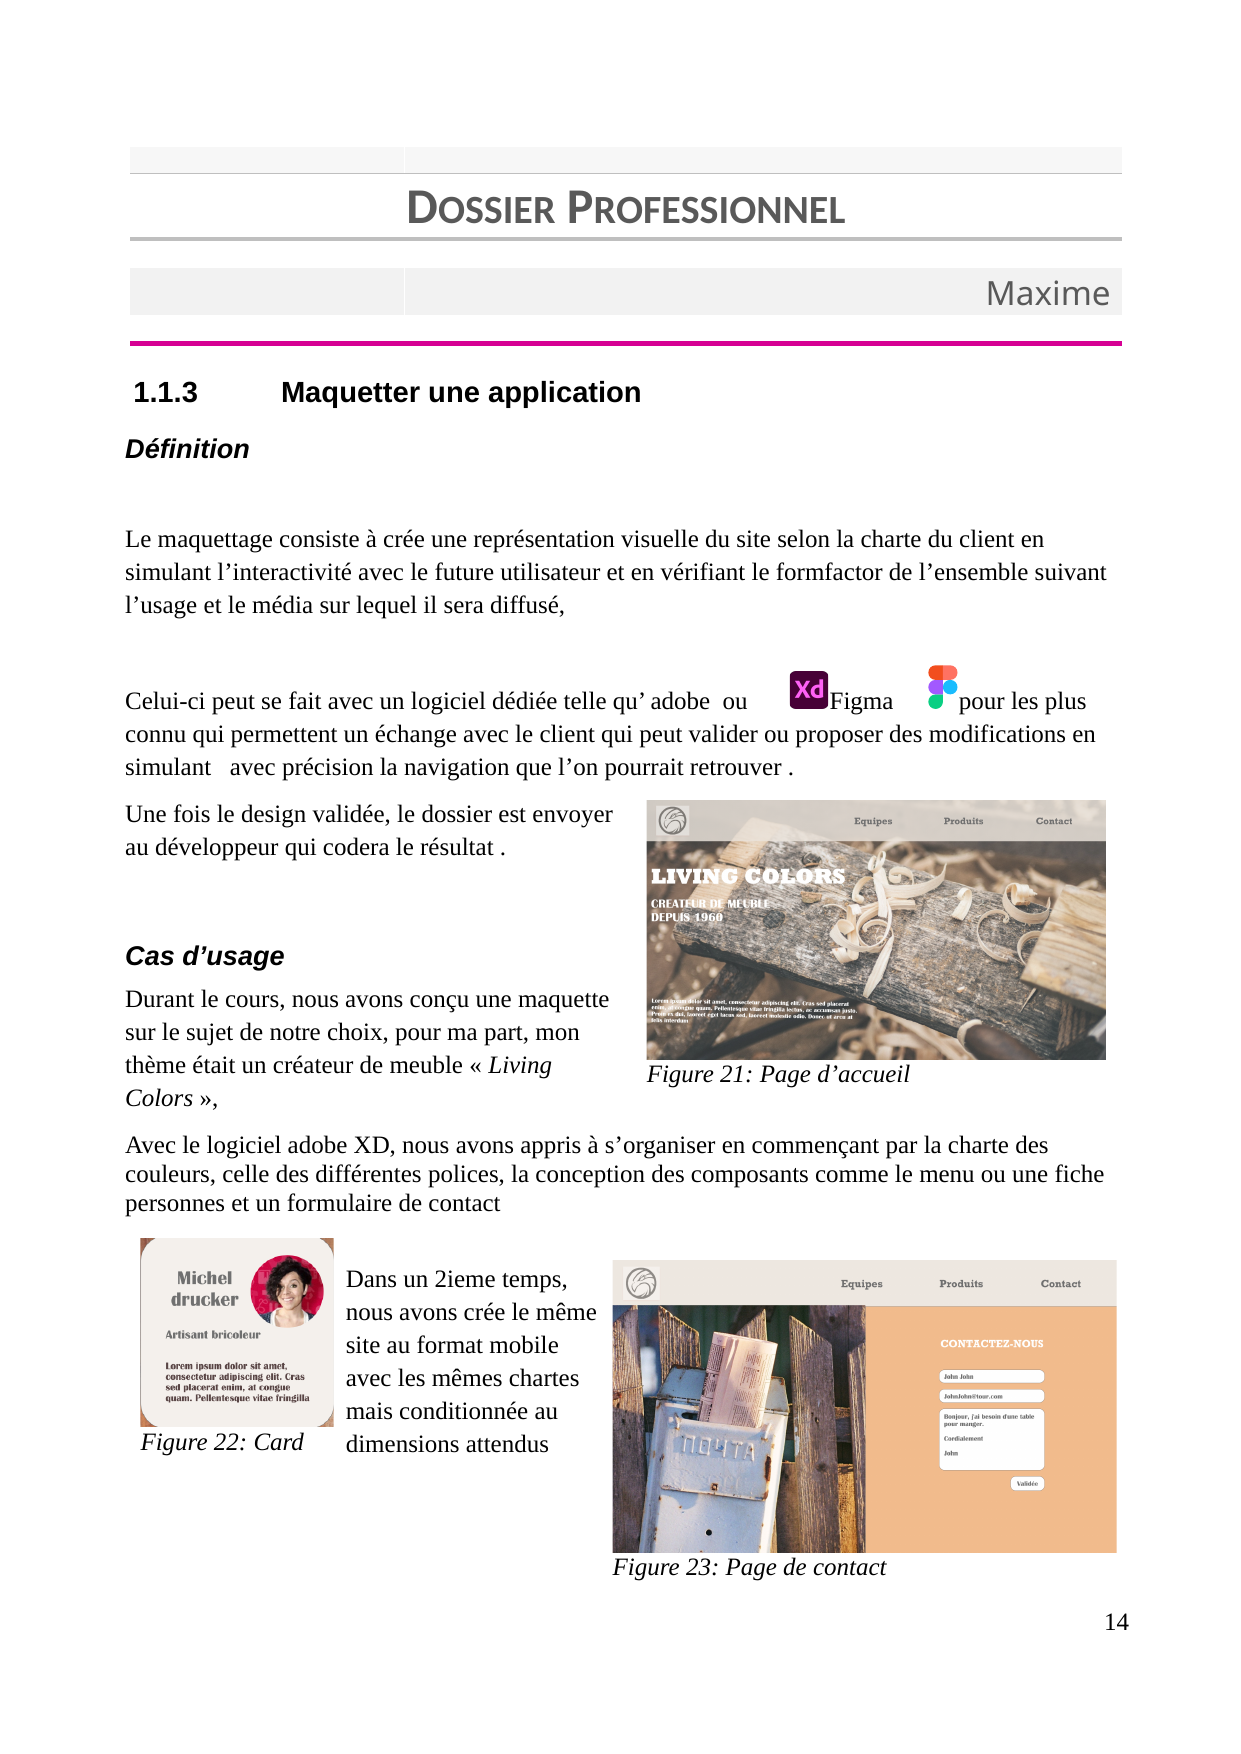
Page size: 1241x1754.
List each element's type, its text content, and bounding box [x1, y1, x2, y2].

subtitle Maquetter une application [125, 374, 1123, 408]
subtitle Cas d’usage [125, 940, 646, 971]
list Durant le cours, nous avons conçu une maquette sur le sujet de notre choix, pour ma part, mon thème était un créateur de meuble « Living Colors », [125, 984, 1123, 1112]
text Figure 21: Page d’accueil [647, 1060, 1106, 1088]
picture [140, 1238, 334, 1427]
text Dans un 2ieme temps, nous avons crée le même site au format mobile avec les mêmes chartes mais conditionnée au dimensions attendus [125, 1264, 612, 1458]
subtitle Définition [125, 433, 1123, 464]
subtitle [1106, 940, 1123, 971]
picture [646, 800, 1106, 1060]
text Avec le logiciel adobe XD, nous avons appris à s’organiser en commençant par la charte des couleurs, celle des différentes polices, la conception des composants comme le menu ou une fiche personnes et un formulaire de contact [125, 1131, 1123, 1217]
picture [789, 671, 829, 709]
text [612, 1248, 1117, 1260]
text Figure 23: Page de contact [612, 1553, 1117, 1581]
text Celui-ci peut se fait avec un logiciel dédiée telle qu’ adobe ou Figma pour les plus connu qui permettent un échange avec le client qui peut valider ou proposer des modifications en simulant avec précision la navigation que l’on pourrait retrouver . [125, 686, 1123, 781]
text Une fois le design validée, le dossier est envoyer au développeur qui codera le résultat . [125, 788, 1123, 861]
picture [612, 1260, 1117, 1553]
text Le maquettage consiste à crée une représentation visuelle du site selon la charte du client en simulant l’interactivité avec le future utilisateur et en vérifiant le formfactor de l’ensemble suivant l’usage et le média sur lequel il sera diffusé, [125, 524, 1123, 619]
list Figure 22: Card [140, 1427, 334, 1456]
